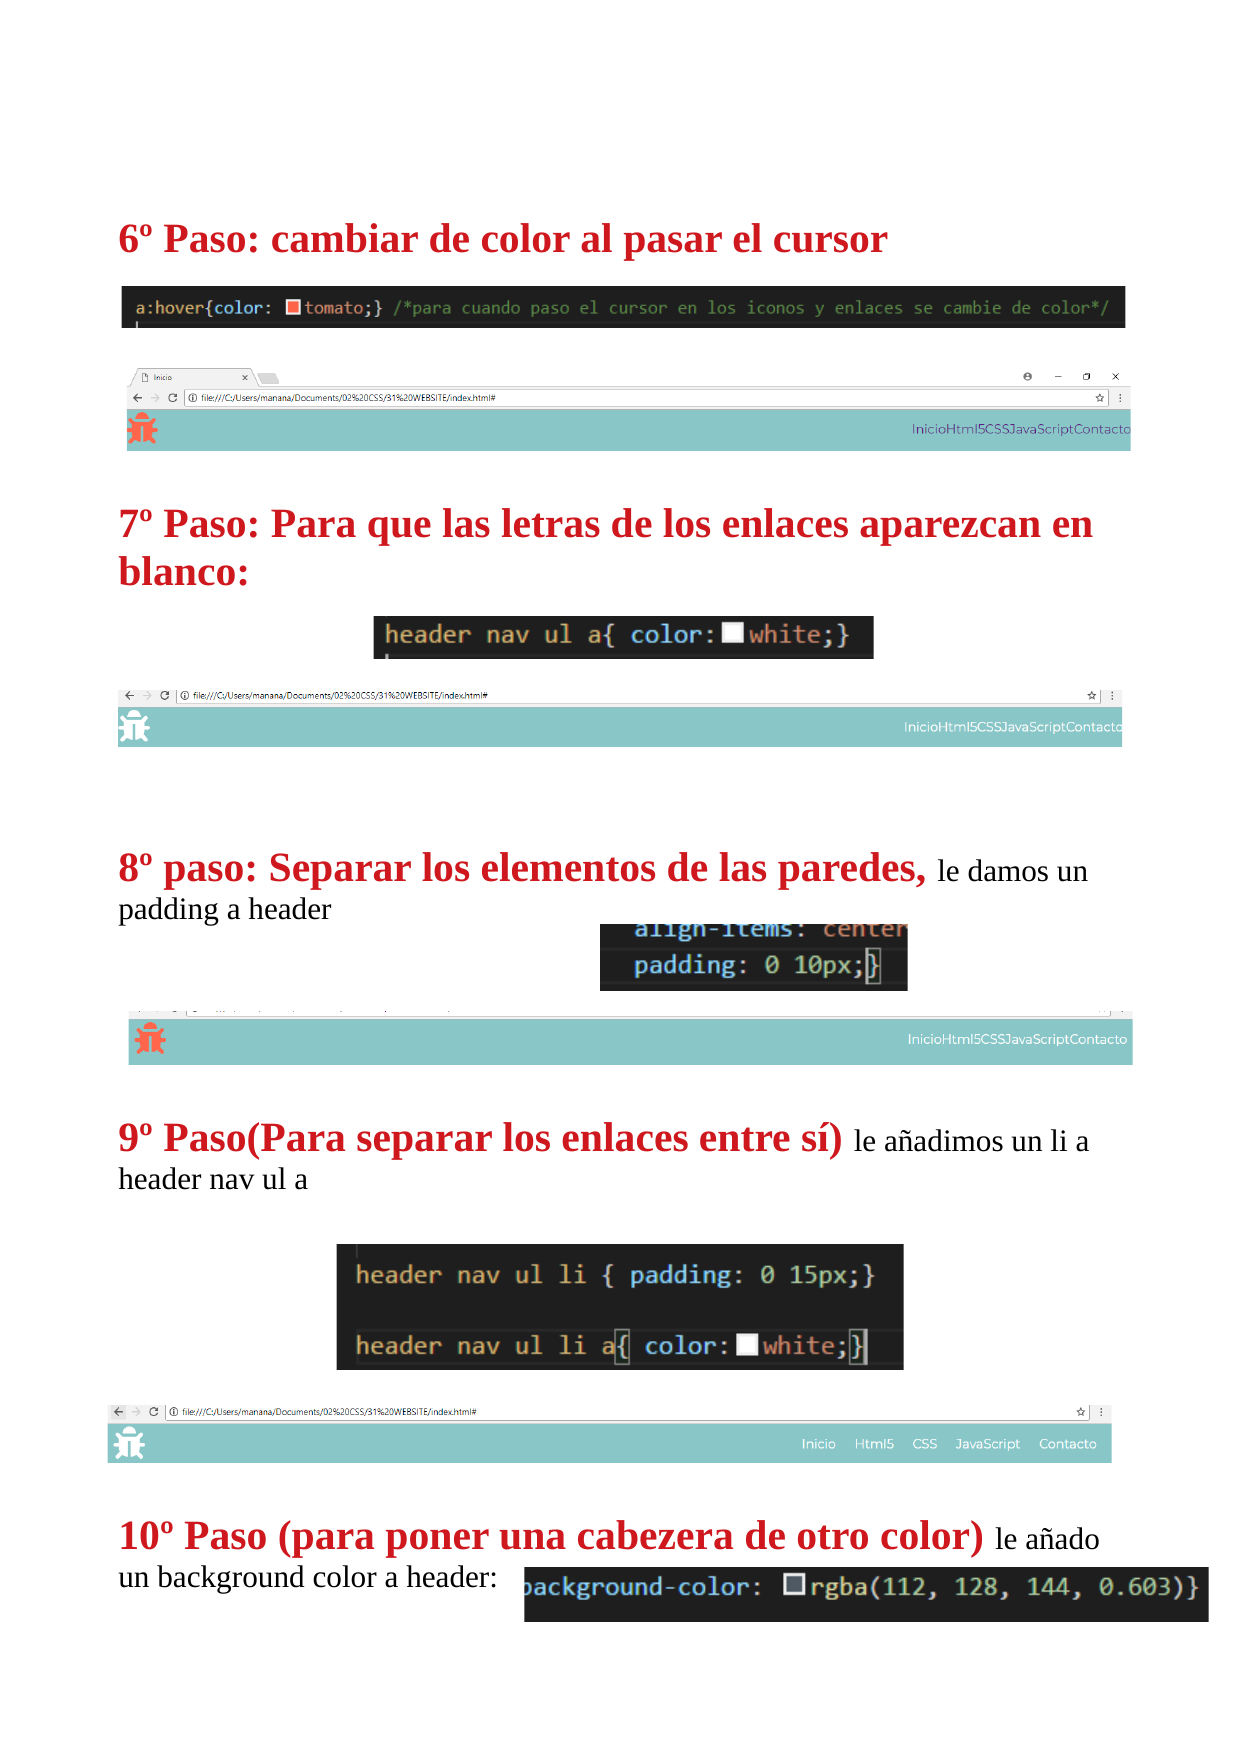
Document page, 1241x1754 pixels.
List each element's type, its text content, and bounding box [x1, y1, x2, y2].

picture [118, 690, 1123, 747]
picture [600, 924, 908, 991]
picture [128, 1011, 1133, 1065]
text 10º Paso (para poner una cabezera de otro color) le añado un background color a header: [118, 1510, 1122, 1594]
picture [121, 286, 1126, 328]
text 9º Paso(Para separar los enlaces entre sí) le añadimos un li a header nav ul a [118, 1113, 1122, 1196]
text 6º Paso: cambiar de color al pasar el cursor [118, 214, 1122, 262]
picture [524, 1567, 1209, 1622]
text 8º paso: Separar los elementos de las paredes, le damos un padding a header [118, 843, 1122, 926]
picture [373, 616, 874, 659]
text 7º Paso: Para que las letras de los enlaces aparezcan en blanco: [118, 499, 1122, 594]
picture [336, 1244, 904, 1370]
picture [107, 1405, 1112, 1463]
